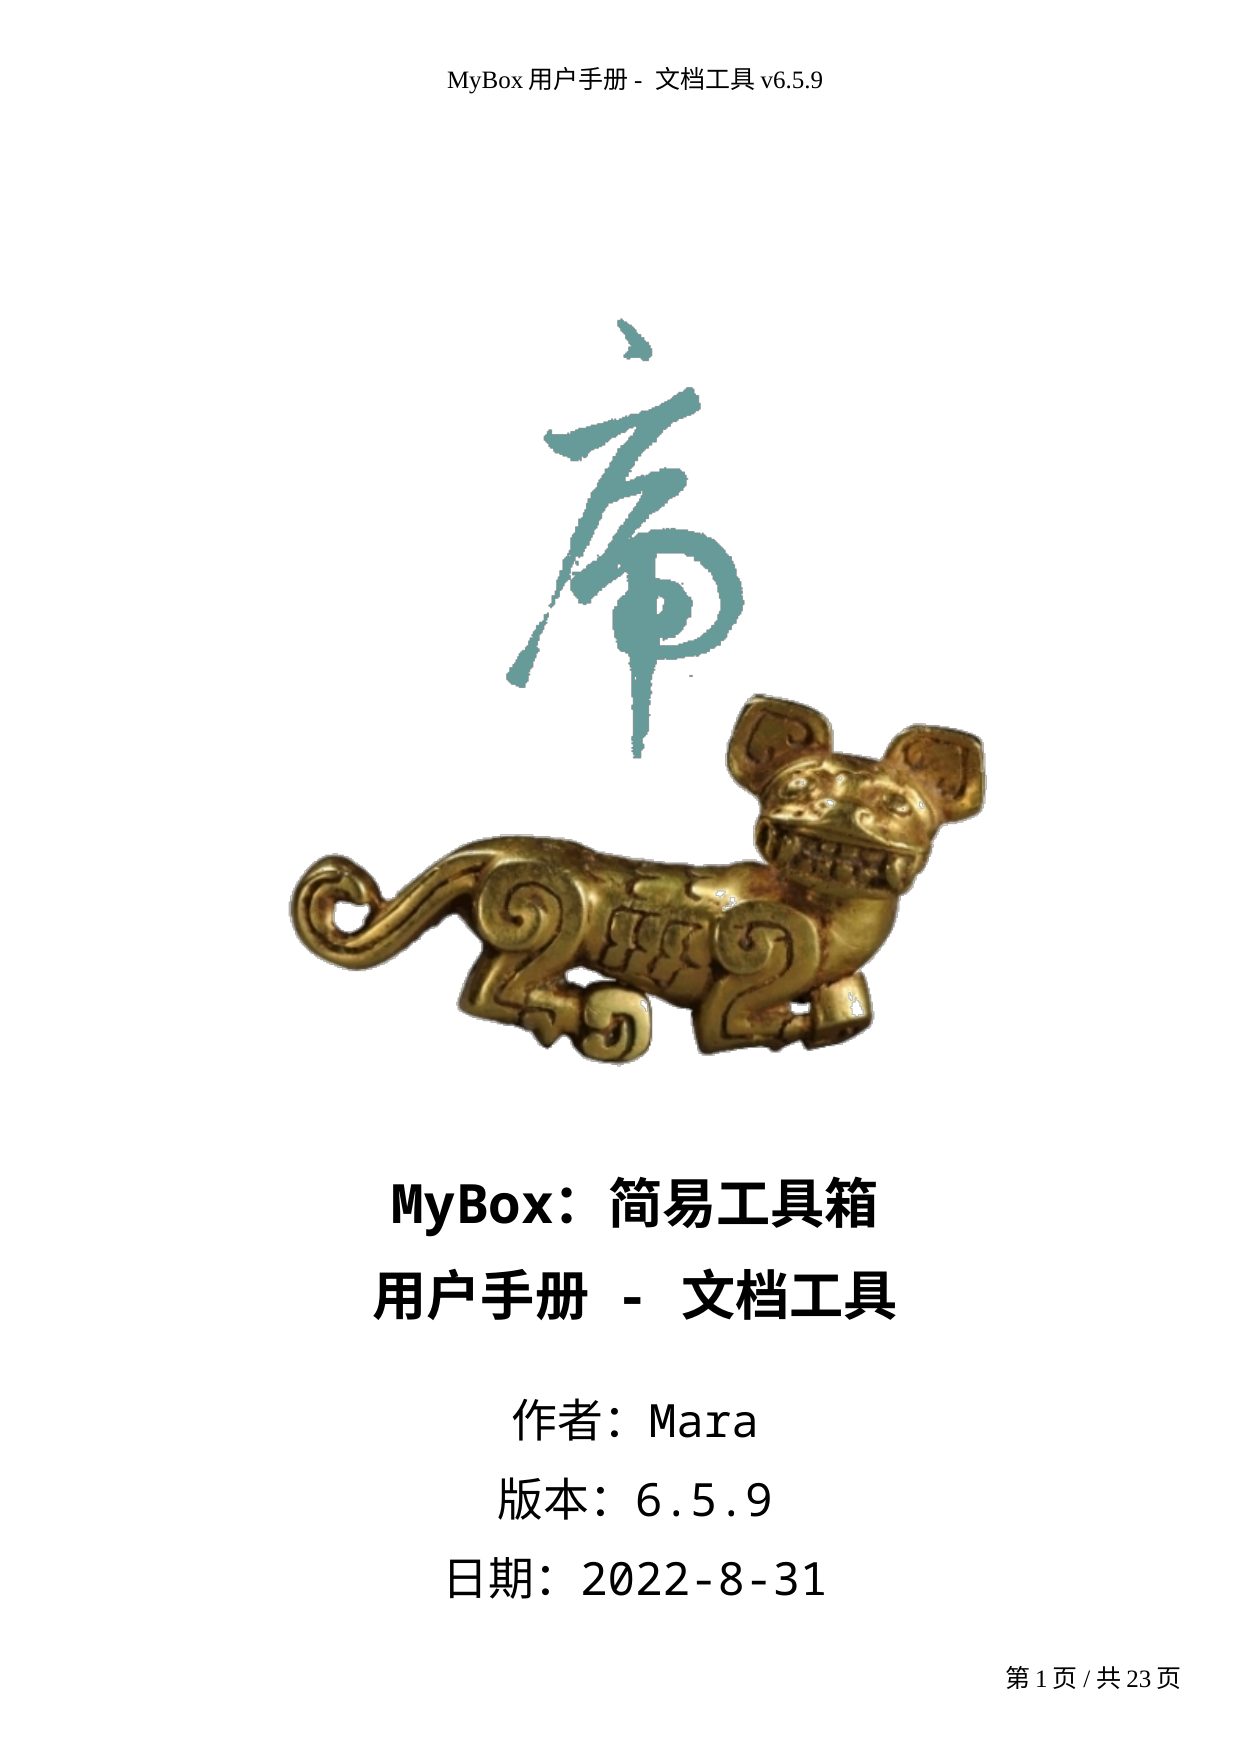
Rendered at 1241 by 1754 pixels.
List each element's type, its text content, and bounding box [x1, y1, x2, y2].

text 日期：2022-8-31 [88, 1543, 1181, 1609]
text 版本：6.5.9 [88, 1463, 1181, 1530]
text 作者：Mara [88, 1384, 1181, 1451]
text 用户手册 - 文档工具 [88, 1252, 1181, 1331]
picture [244, 297, 1026, 1079]
subtitle MyBox：简易工具箱 [88, 1161, 1181, 1239]
